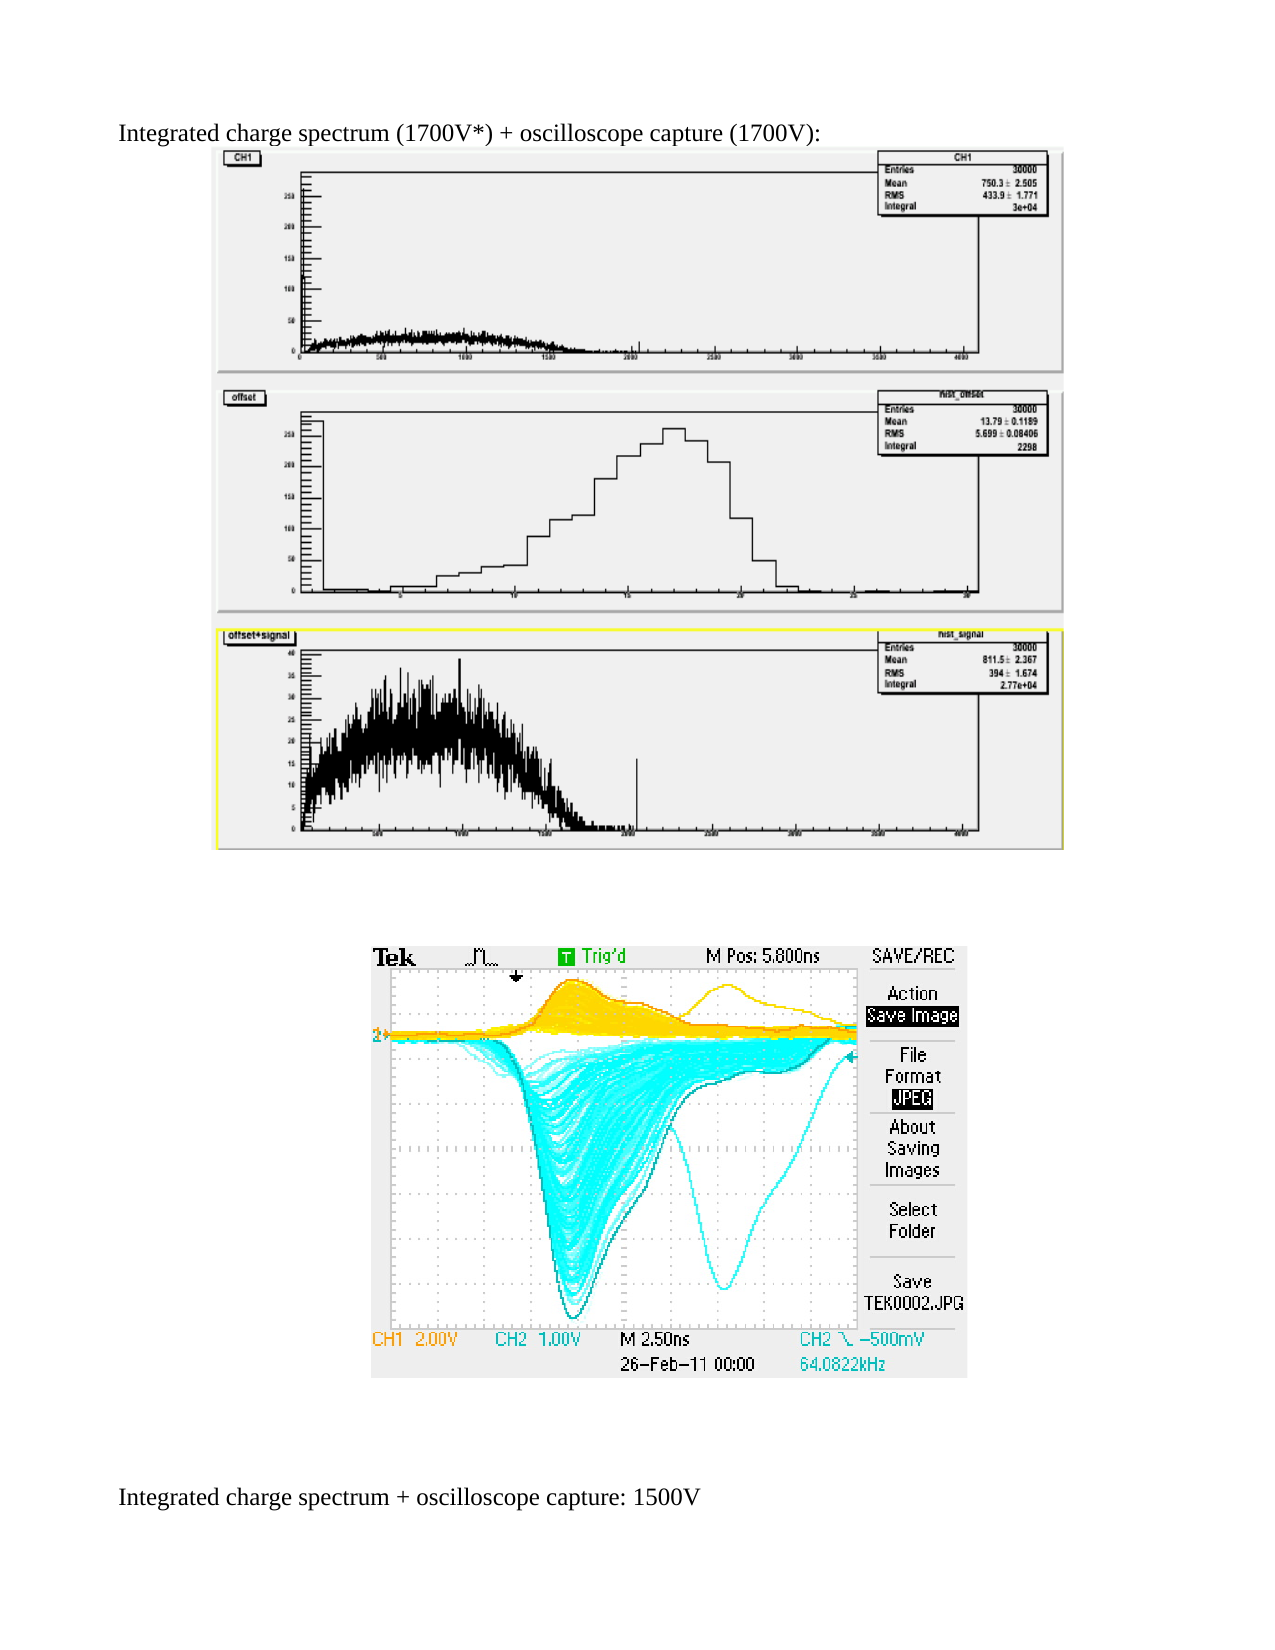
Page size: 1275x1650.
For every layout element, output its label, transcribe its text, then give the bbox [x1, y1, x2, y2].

text Integrated charge spectrum (1700V*) + oscilloscope capture (1700V): [118, 118, 1157, 147]
text Integrated charge spectrum + oscilloscope capture: 1500V [118, 1482, 1157, 1511]
picture [211, 146, 1064, 850]
picture [371, 946, 968, 1378]
